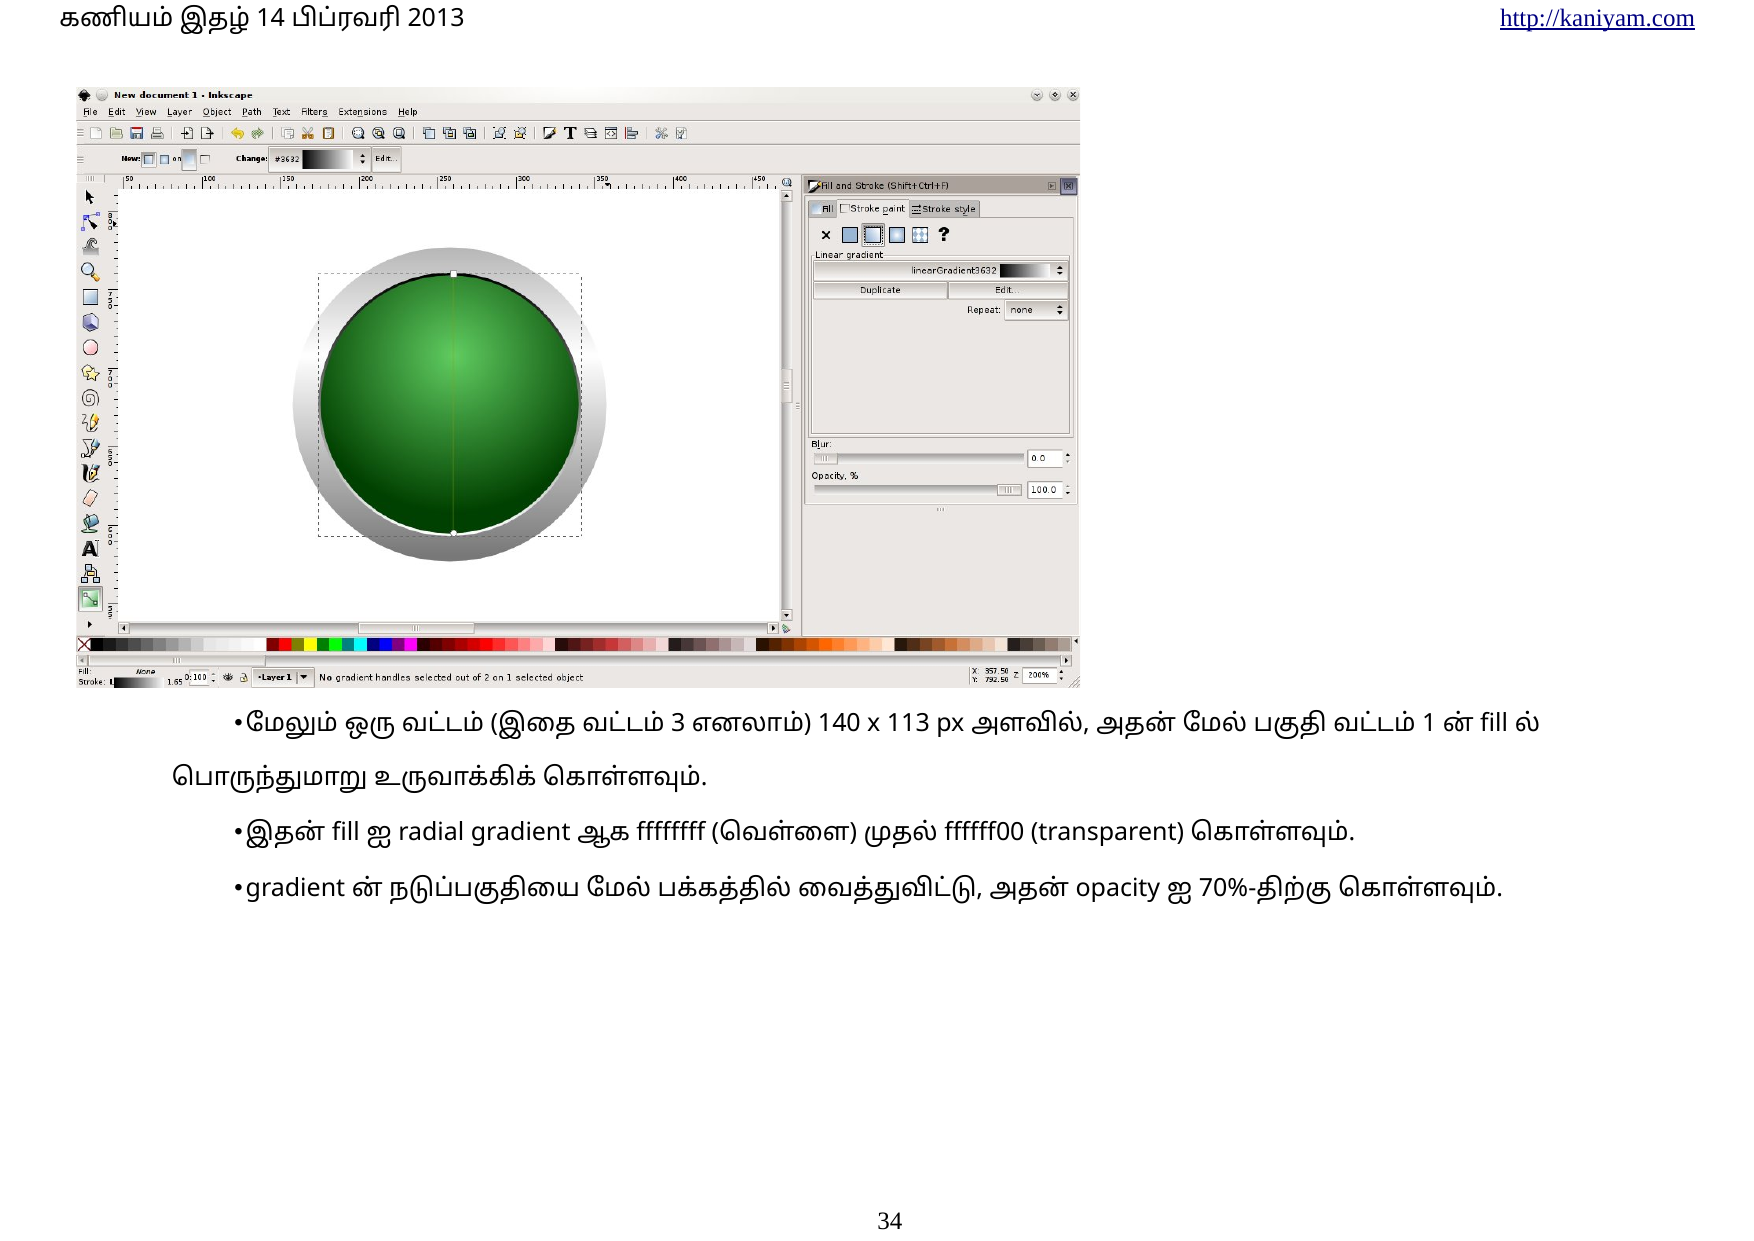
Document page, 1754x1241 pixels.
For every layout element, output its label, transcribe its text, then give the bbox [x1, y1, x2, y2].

picture [76, 87, 1081, 688]
list மேலும் ஒரு வட்டம் (இதை வட்டம் 3 எனலாம்) 140 x 113 px அளவில், அதன் மேல் பகுதி வட்டம் 1 ன் fill ல் பொருந்துமாறு உருவாக்கிக் கொள்ளவும். [172, 657, 1695, 796]
list இதன் fill ஐ radial gradient ஆக ffffffff (வெள்ளை) முதல் ffffff00 (transparent) கொள்ளவும். [172, 814, 1695, 851]
list gradient ன் நடுப்பகுதியை மேல் பக்கத்தில் வைத்துவிட்டு, அதன் opacity ஐ 70%-திற்கு கொள்ளவும். [172, 869, 1695, 906]
